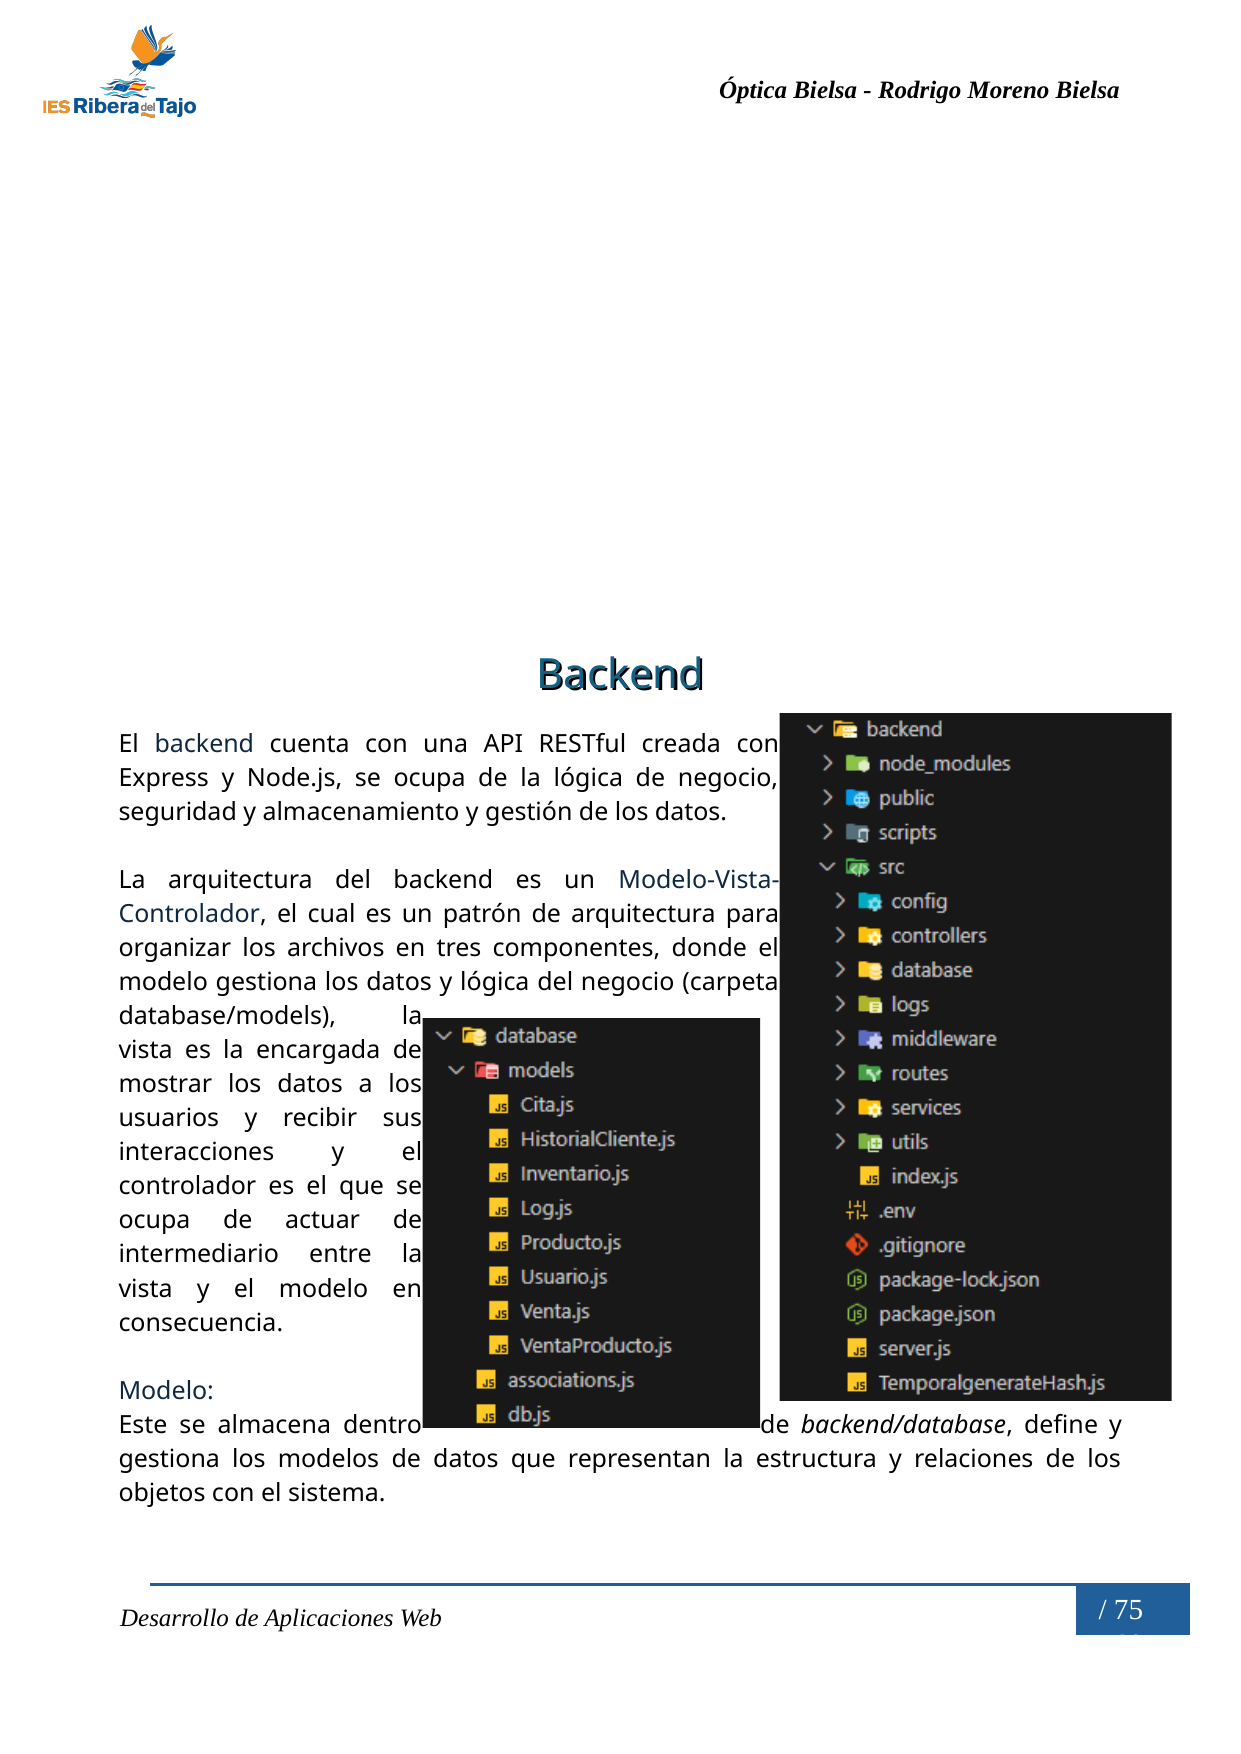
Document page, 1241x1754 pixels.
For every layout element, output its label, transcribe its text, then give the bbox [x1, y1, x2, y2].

text La arquitectura del backend es un Modelo-Vista-Controlador, el cual es un patrón de arquitectura para organizar los archivos en tres componentes, donde el modelo gestiona los datos y lógica del negocio (carpeta database/models), la vista es la encargada de mostrar los datos a los usuarios y recibir sus interacciones y el controlador es el que se ocupa de actuar de intermediario entre la vista y el modelo en consecuencia. [118, 861, 779, 1338]
text El backend cuenta con una API RESTful creada con Express y Node.js, se ocupa de la lógica de negocio, seguridad y almacenamiento y gestión de los datos. [118, 725, 779, 827]
text Modelo: [118, 1372, 422, 1406]
text Este se almacena dentro de backend/database, define y gestiona los modelos de datos que representan la estructura y relaciones de los objetos con el sistema. [118, 1406, 1122, 1509]
text [761, 1372, 1122, 1406]
text Backend [118, 643, 1122, 700]
